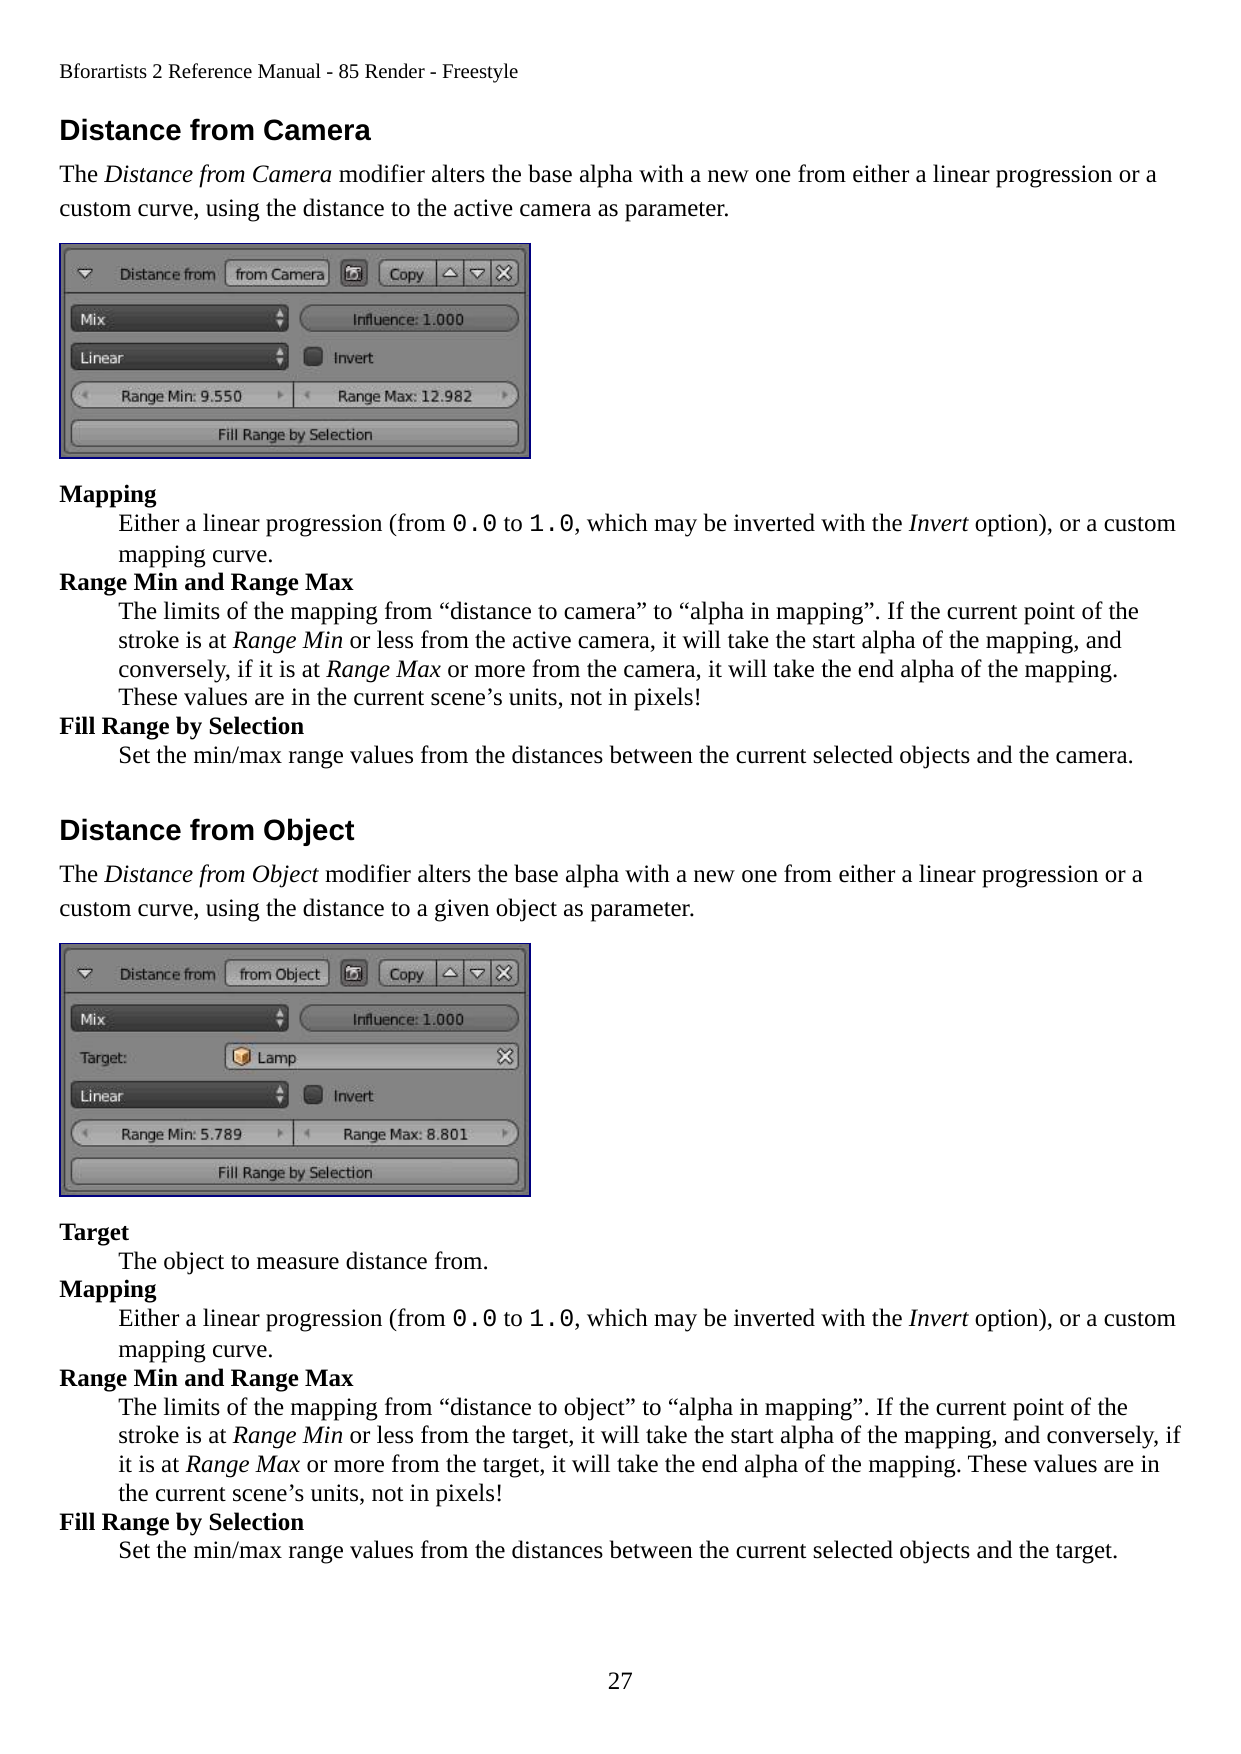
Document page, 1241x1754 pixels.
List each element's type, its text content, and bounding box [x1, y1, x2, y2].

subtitle Range Min and Range Max [59, 567, 1181, 596]
text The Distance from Object modifier alters the base alpha with a new one from either a linear progression or a custom curve, using the distance to a given object as parameter. [59, 859, 1181, 922]
subtitle Target [59, 1217, 1181, 1246]
subtitle Distance from Object [59, 813, 1181, 846]
list Set the min/max range values from the distances between the current selected objects and the target. [118, 1535, 1181, 1564]
subtitle Mapping [59, 479, 1181, 508]
list Either a linear progression (from 0.0 to 1.0, which may be inverted with the Invert option), or a custom mapping curve. [118, 508, 1181, 567]
list Either a linear progression (from 0.0 to 1.0, which may be inverted with the Invert option), or a custom mapping curve. [118, 1303, 1181, 1363]
list The limits of the mapping from “distance to camera” to “alpha in mapping”. If the current point of the stroke is at Range Min or less from the active camera, it will take the start alpha of the mapping, and conversely, if it is at Range Max or more from the camera, it will take the end alpha of the mapping. These values are in the current scene’s units, not in pixels! [118, 596, 1181, 711]
subtitle Mapping [59, 1274, 1181, 1303]
list Set the min/max range values from the distances between the current selected objects and the camera. [118, 740, 1181, 769]
subtitle Distance from Camera [59, 113, 1181, 146]
text The Distance from Camera modifier alters the base alpha with a new one from either a linear progression or a custom curve, using the distance to the active camera as parameter. [59, 159, 1181, 222]
subtitle Fill Range by Selection [59, 711, 1181, 740]
subtitle Fill Range by Selection [59, 1507, 1181, 1535]
picture [61, 244, 529, 457]
picture [61, 944, 529, 1195]
list The object to measure distance from. [118, 1246, 1181, 1274]
subtitle Range Min and Range Max [59, 1363, 1181, 1392]
list The limits of the mapping from “distance to object” to “alpha in mapping”. If the current point of the stroke is at Range Min or less from the target, it will take the start alpha of the mapping, and conversely, if it is at Range Max or more from the target, it will take the end alpha of the mapping. These values are in the current scene’s units, not in pixels! [118, 1392, 1181, 1507]
